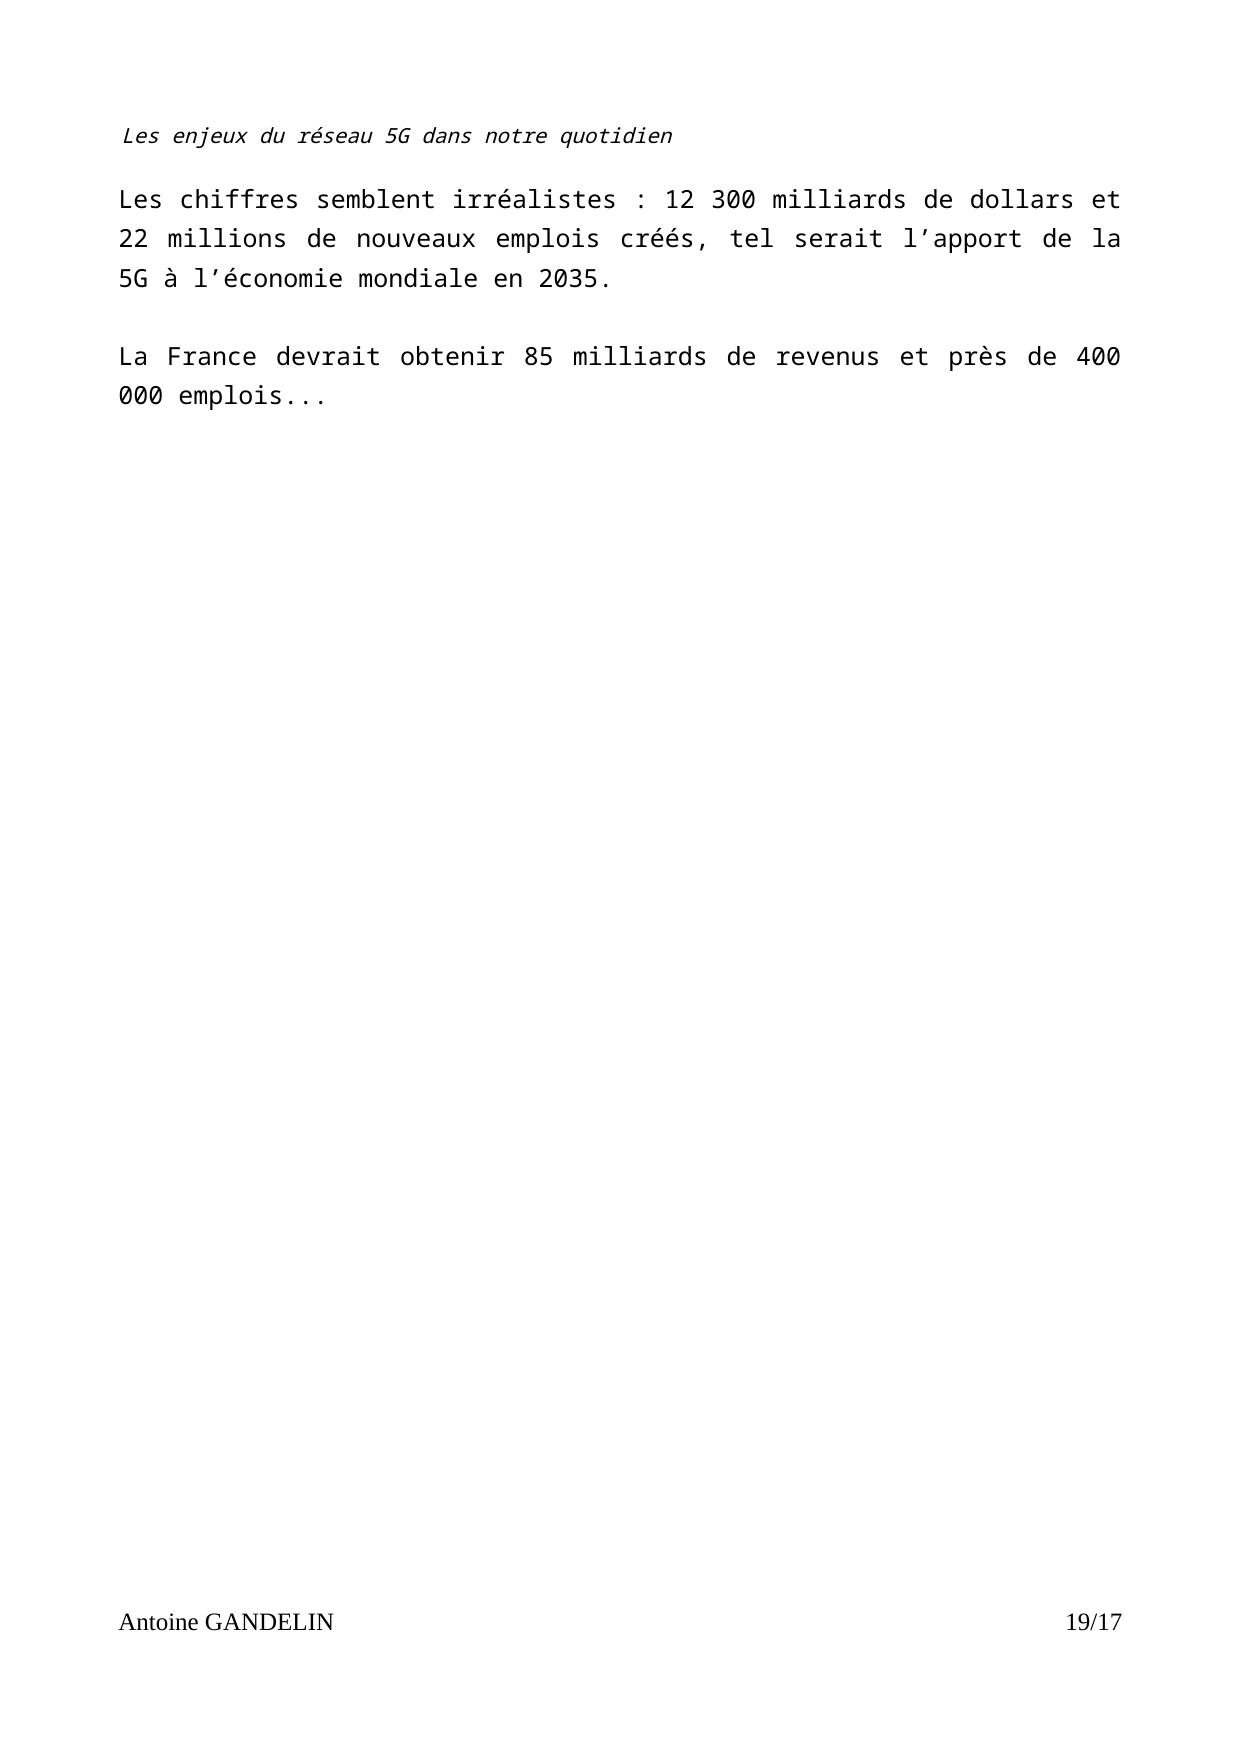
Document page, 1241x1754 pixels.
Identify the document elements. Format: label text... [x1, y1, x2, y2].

text Les chiffres semblent irréalistes : 12 300 milliards de dollars et 22 millions de nouveaux emplois créés, tel serait l’apport de la 5G à l’économie mondiale en 2035. [118, 182, 1122, 294]
text La France devrait obtenir 85 milliards de revenus et près de 400 000 emplois... [118, 314, 1122, 412]
